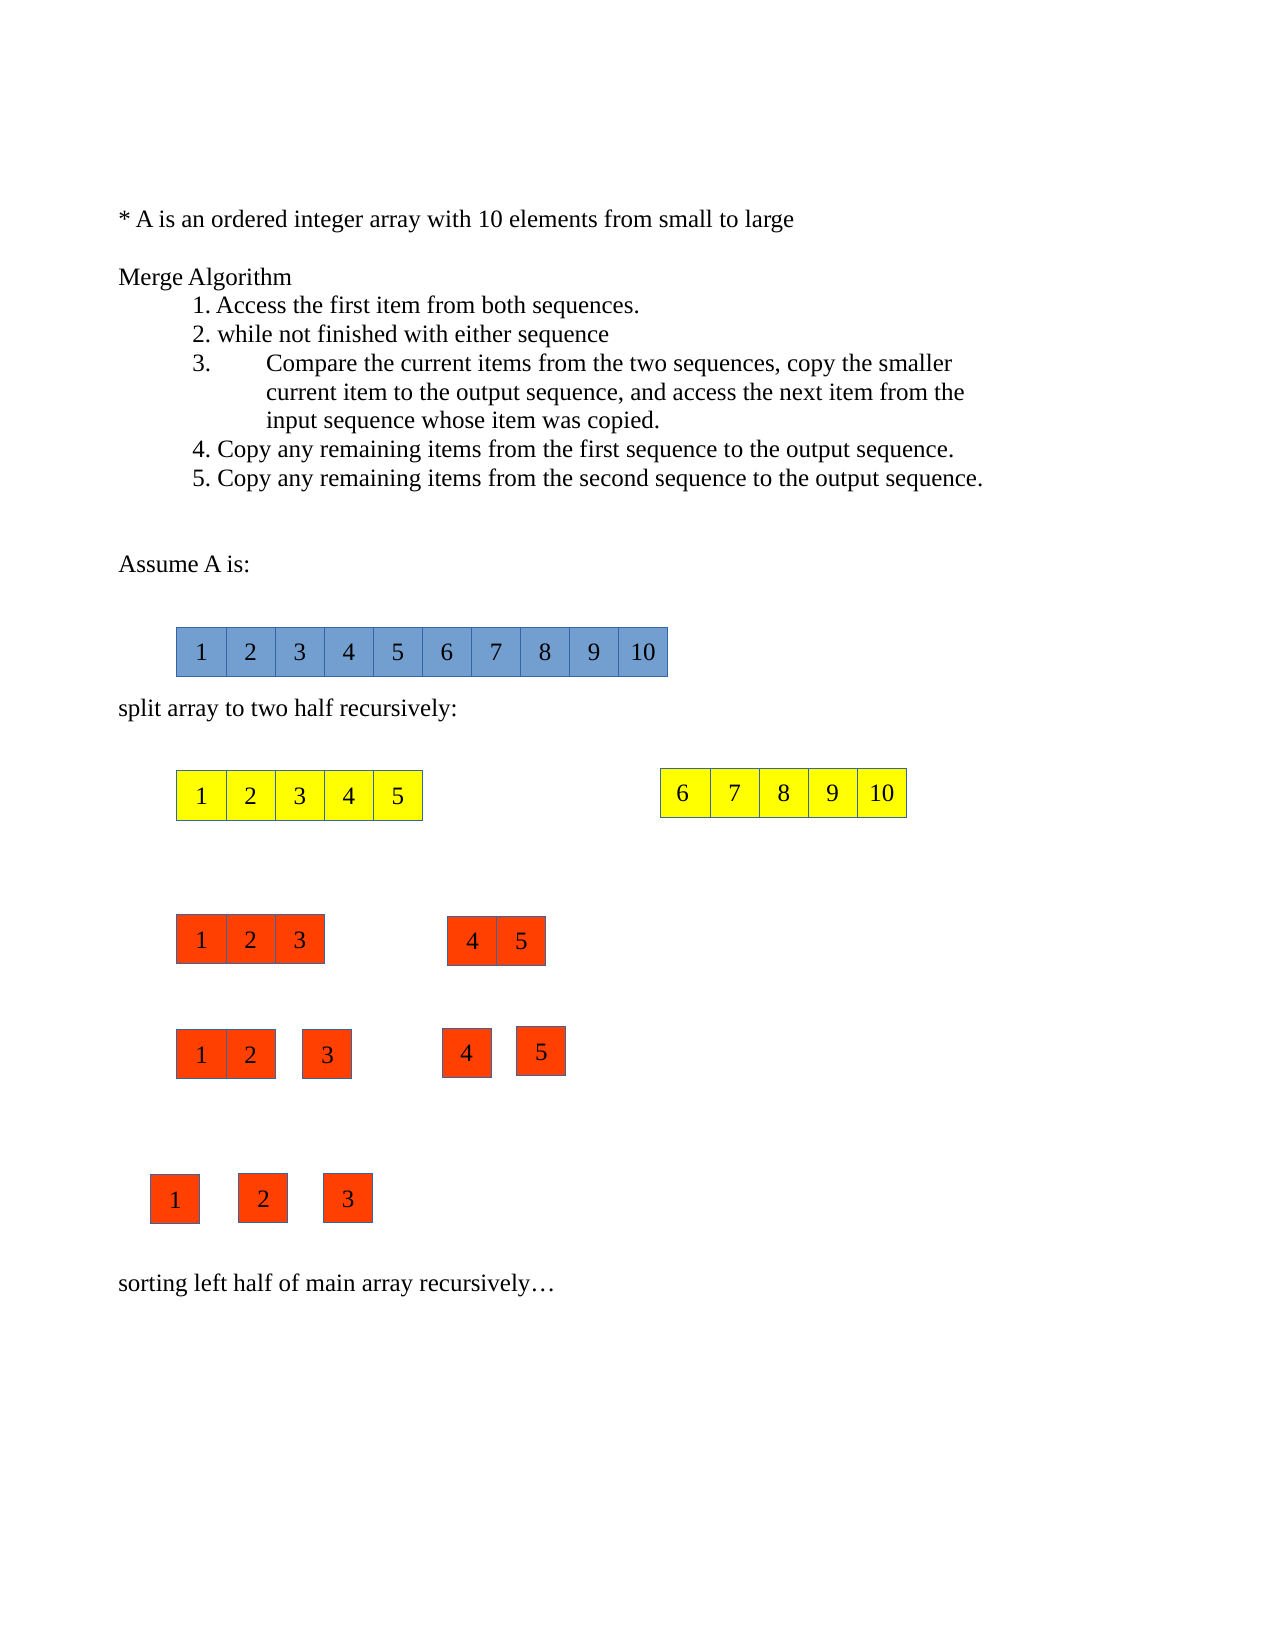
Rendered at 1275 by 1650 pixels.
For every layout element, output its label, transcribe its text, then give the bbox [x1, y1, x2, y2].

text * A is an ordered integer array with 10 elements from small to large [118, 204, 1157, 233]
text 3. Compare the current items from the two sequences, copy the smaller [118, 348, 1157, 377]
text sorting left half of main array recursively… [118, 1268, 1157, 1297]
text 1. Access the first item from both sequences. [118, 291, 1157, 319]
text split array to two half recursively: [118, 693, 1157, 722]
text current item to the output sequence, and access the next item from the [118, 377, 1157, 406]
text 5. Copy any remaining items from the second sequence to the output sequence. [118, 463, 1157, 492]
text Assume A is: [118, 549, 1157, 578]
text Merge Algorithm [118, 262, 1157, 291]
text 4. Copy any remaining items from the first sequence to the output sequence. [118, 434, 1157, 463]
text 2. while not finished with either sequence [118, 319, 1157, 348]
text input sequence whose item was copied. [118, 406, 1157, 434]
